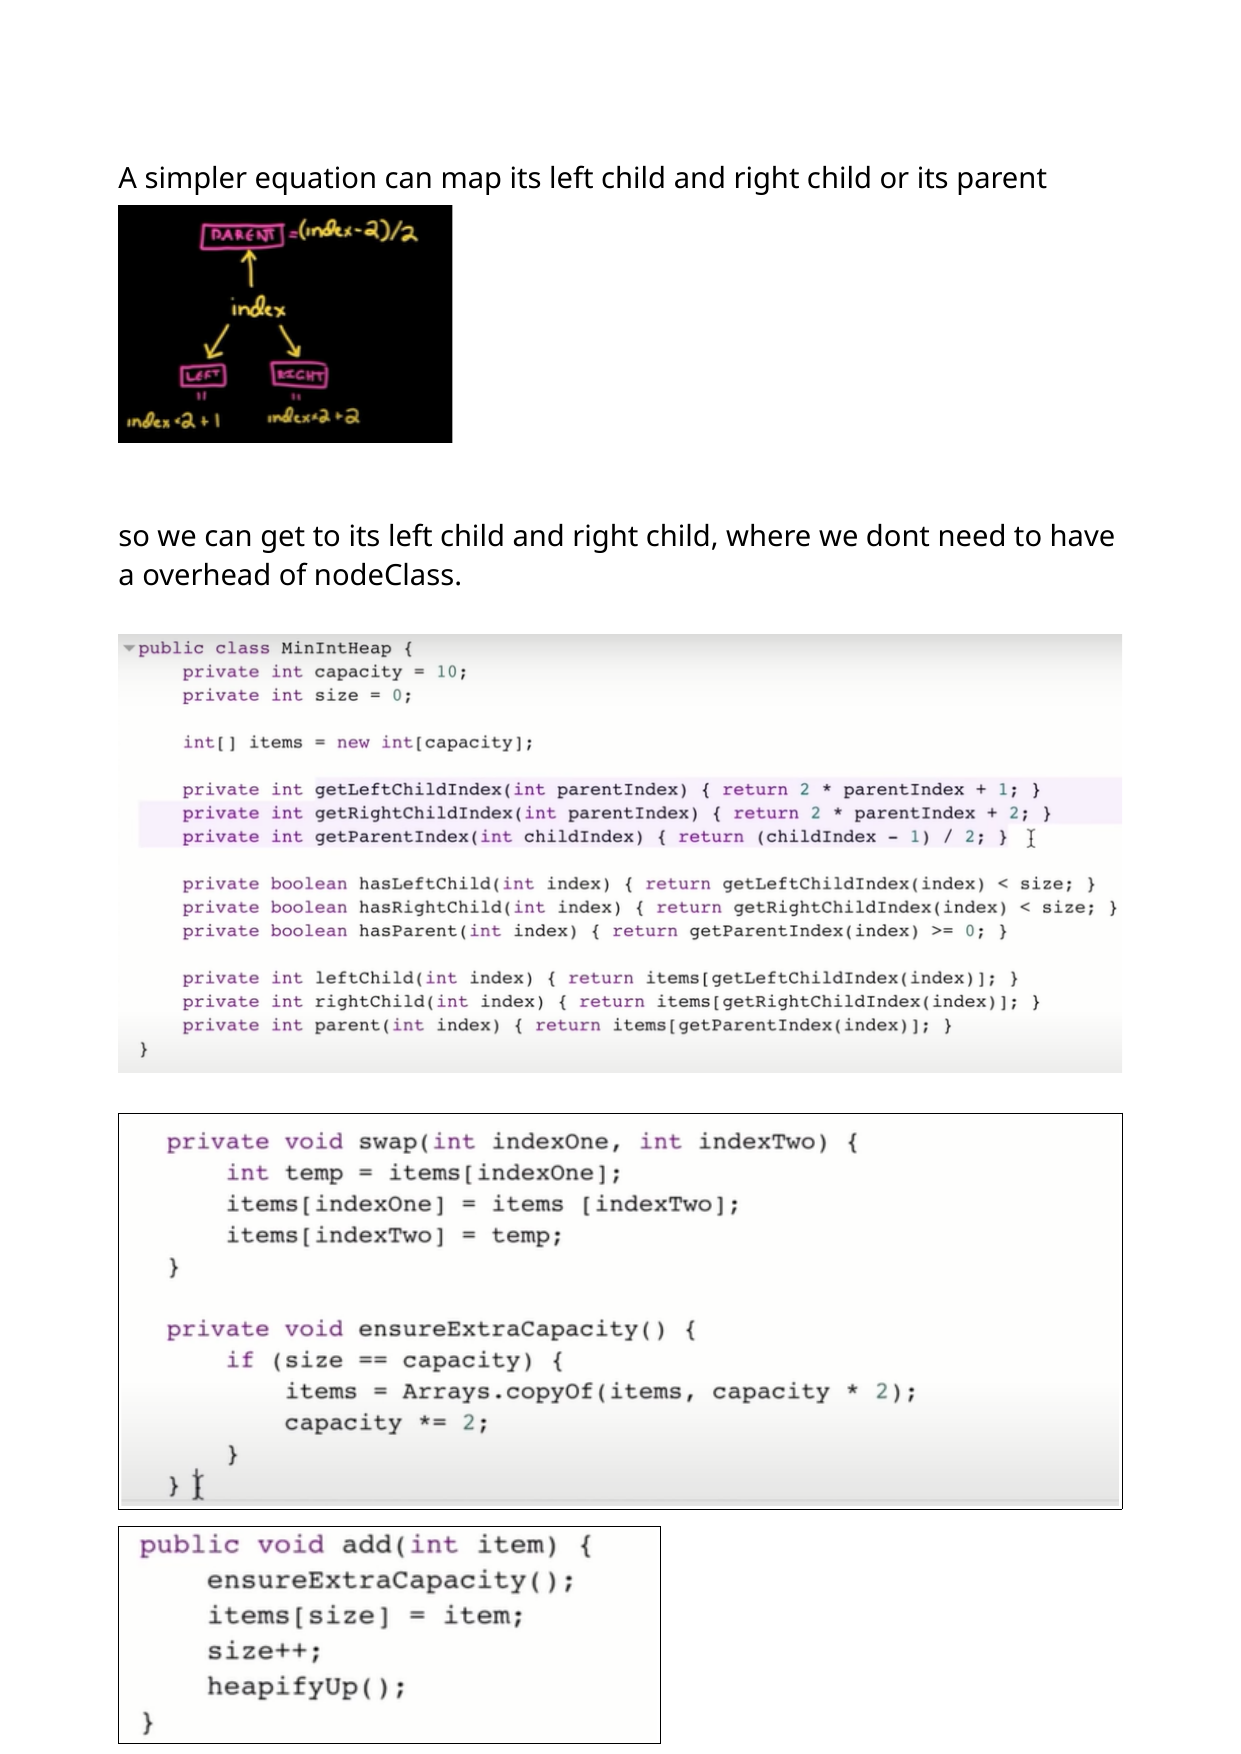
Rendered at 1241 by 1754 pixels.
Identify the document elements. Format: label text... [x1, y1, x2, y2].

picture [120, 1529, 657, 1741]
picture [118, 634, 1123, 1073]
picture [118, 205, 453, 443]
text A simpler equation can map its left child and right child or its parent [118, 158, 1122, 197]
picture [121, 1115, 1119, 1506]
text so we can get to its left child and right child, where we dont need to have a overhead of nodeClass. [118, 515, 1122, 594]
